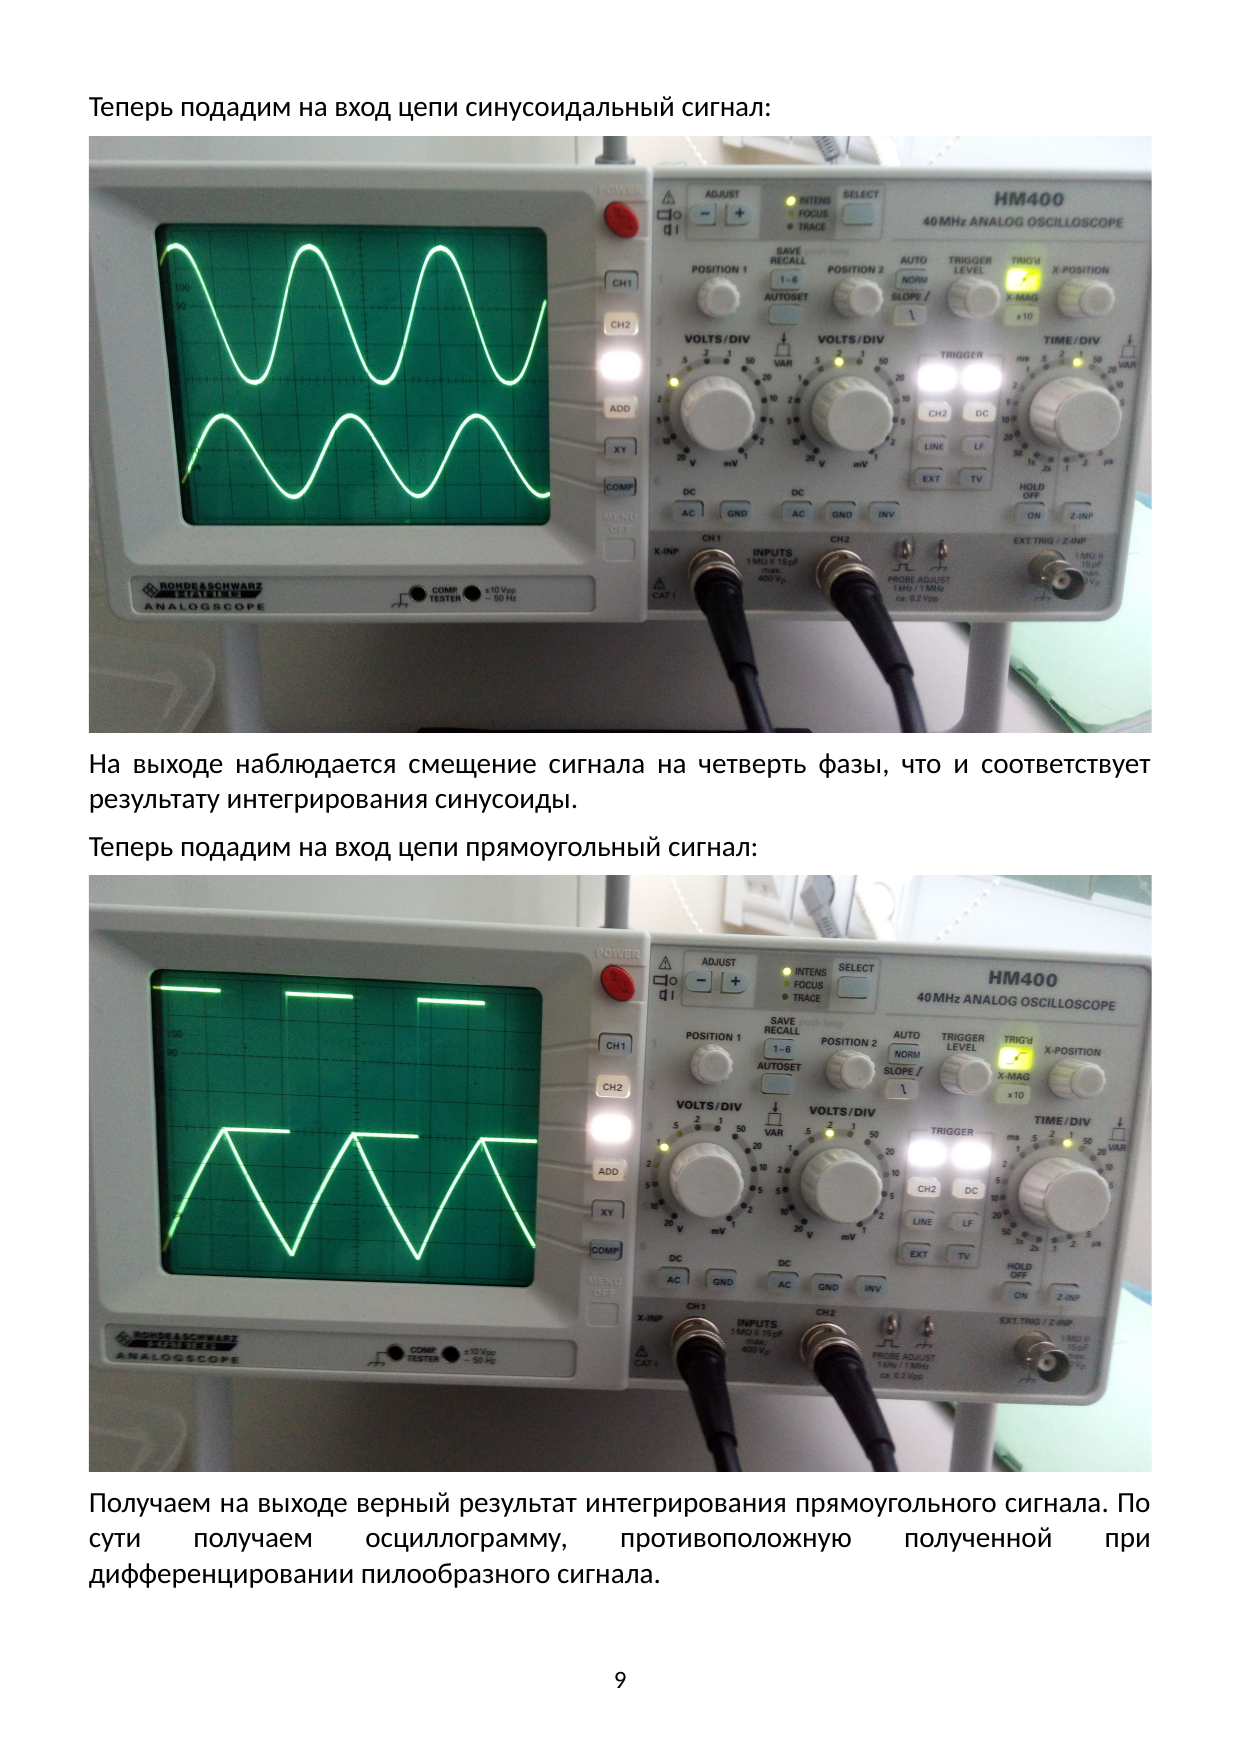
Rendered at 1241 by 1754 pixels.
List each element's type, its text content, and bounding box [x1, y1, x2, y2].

text Теперь подадим на вход цепи прямоугольный сигнал: [88, 828, 1152, 863]
picture [88, 875, 1152, 1472]
text На выходе наблюдается смещение сигнала на четверть фазы, что и соответствует результату интегрирования синусоиды. [88, 745, 1152, 816]
text Получаем на выходе верный результат интегрирования прямоугольного сигнала. По сути получаем осциллограмму, противоположную полученной при дифференцировании пилообразного сигнала. [88, 1484, 1152, 1591]
picture [88, 136, 1152, 733]
text Теперь подадим на вход цепи синусоидальный сигнал: [88, 88, 1152, 124]
